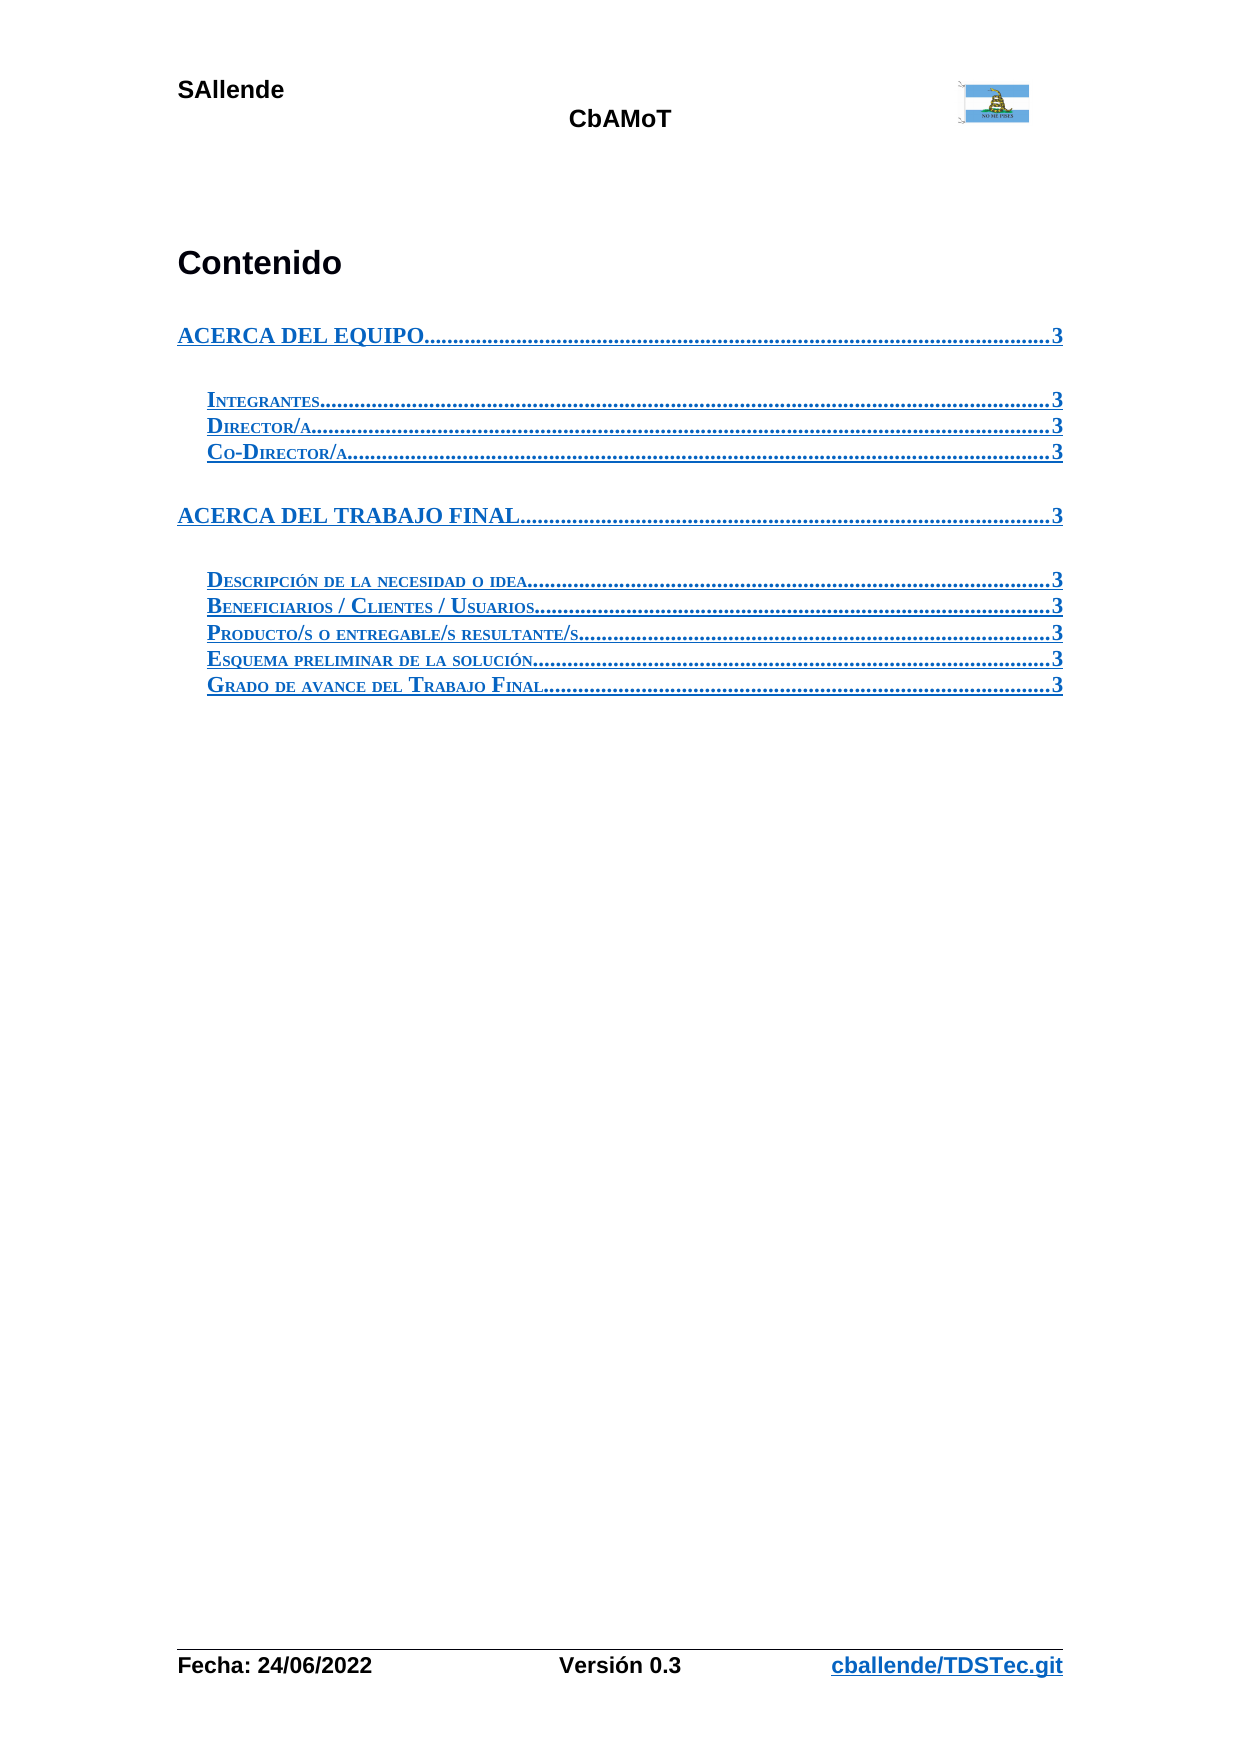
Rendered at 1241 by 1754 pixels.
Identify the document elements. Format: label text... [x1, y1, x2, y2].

text Acerca del Equipo 3 [177, 322, 1063, 345]
text Co-Director/a 3 [207, 438, 1063, 461]
text Producto/s o entregable/s resultante/s 3 [207, 619, 1063, 642]
text Descripción de la necesidad o idea 3 [207, 566, 1063, 589]
picture [954, 79, 1033, 126]
subtitle Contenido [177, 243, 1063, 282]
text Acerca del Trabajo Final 3 [177, 502, 1063, 525]
text Esquema preliminar de la solución 3 [207, 645, 1063, 668]
text Beneficiarios / Clientes / Usuarios 3 [207, 592, 1063, 615]
text Integrantes 3 [207, 386, 1063, 409]
text Director/a 3 [207, 412, 1063, 435]
text Grado de avance del Trabajo Final 3 [207, 672, 1063, 694]
